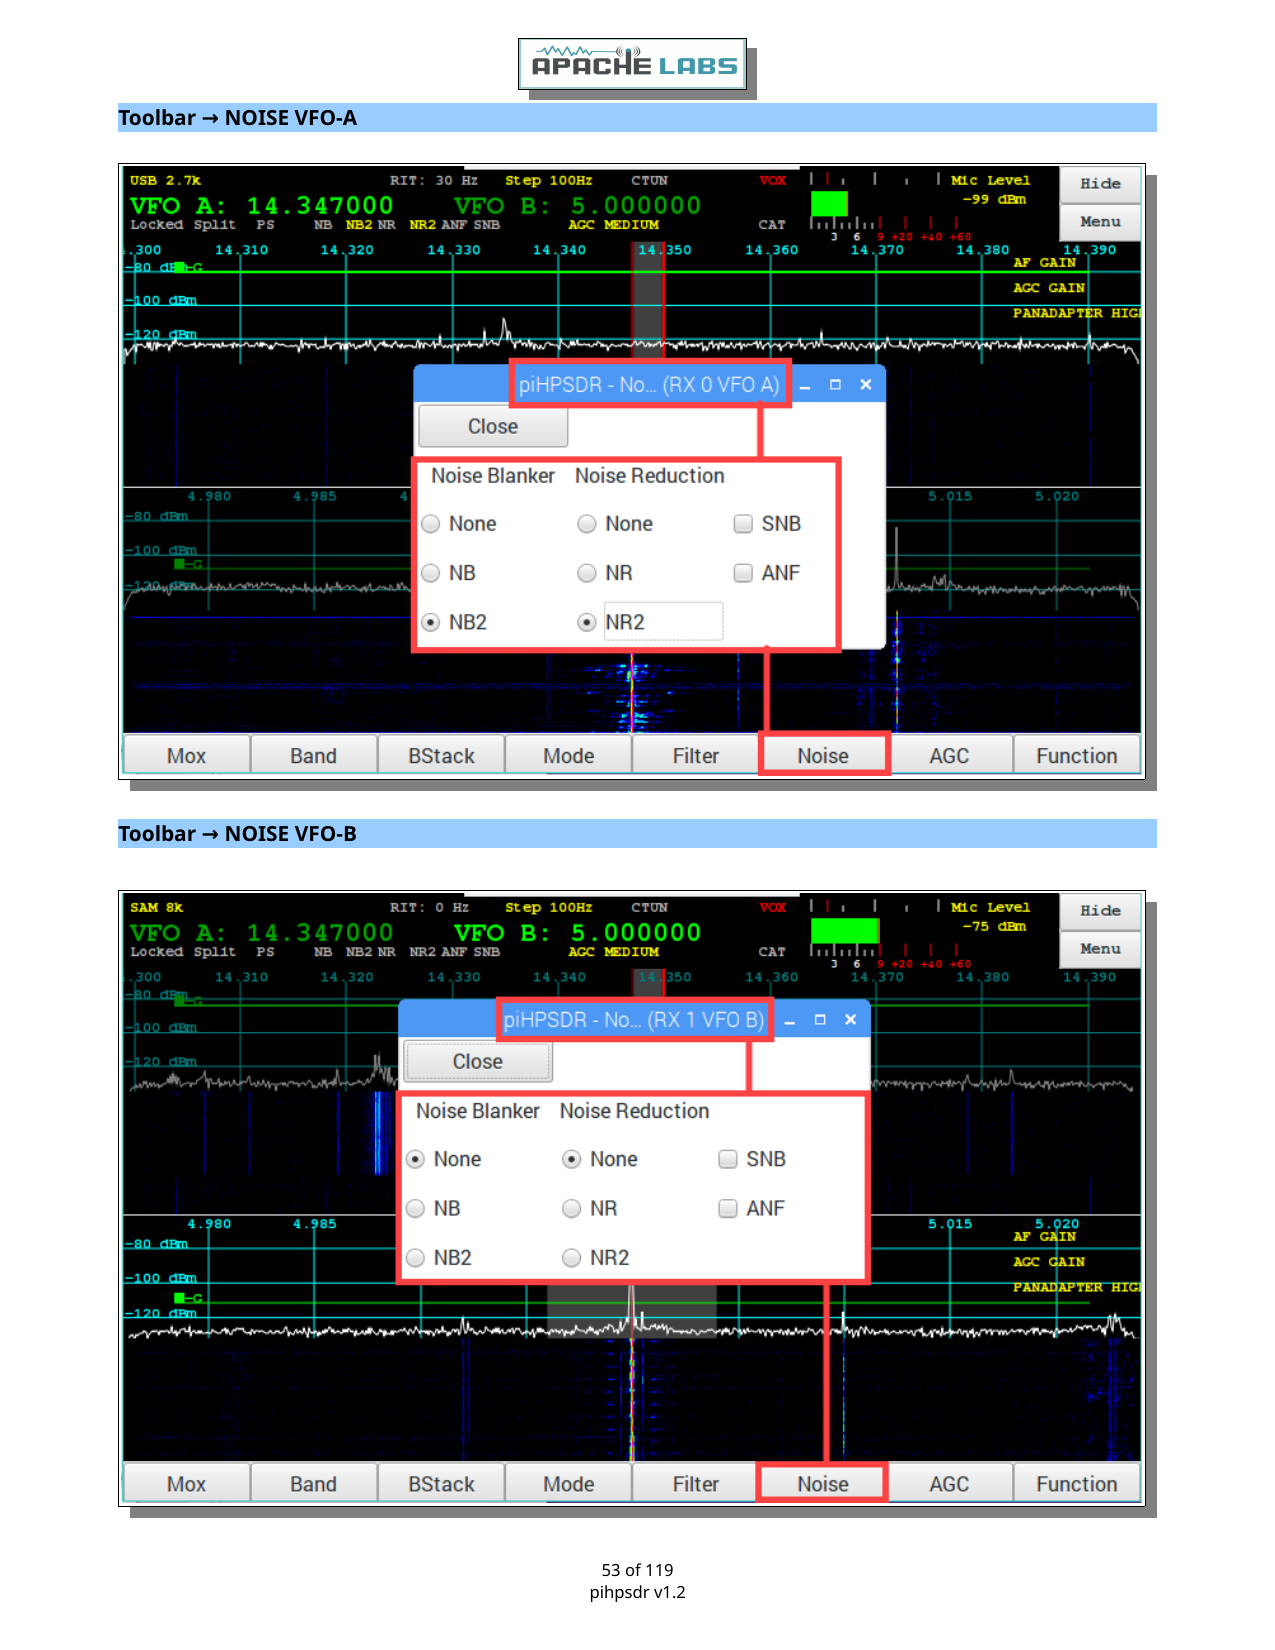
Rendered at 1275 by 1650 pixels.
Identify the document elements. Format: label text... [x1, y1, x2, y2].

picture [121, 166, 1142, 776]
picture [121, 893, 1142, 1503]
subtitle Toolbar → NOISE VFO-A [118, 103, 1157, 132]
subtitle Toolbar → NOISE VFO-B [118, 819, 1157, 848]
picture [521, 40, 744, 87]
